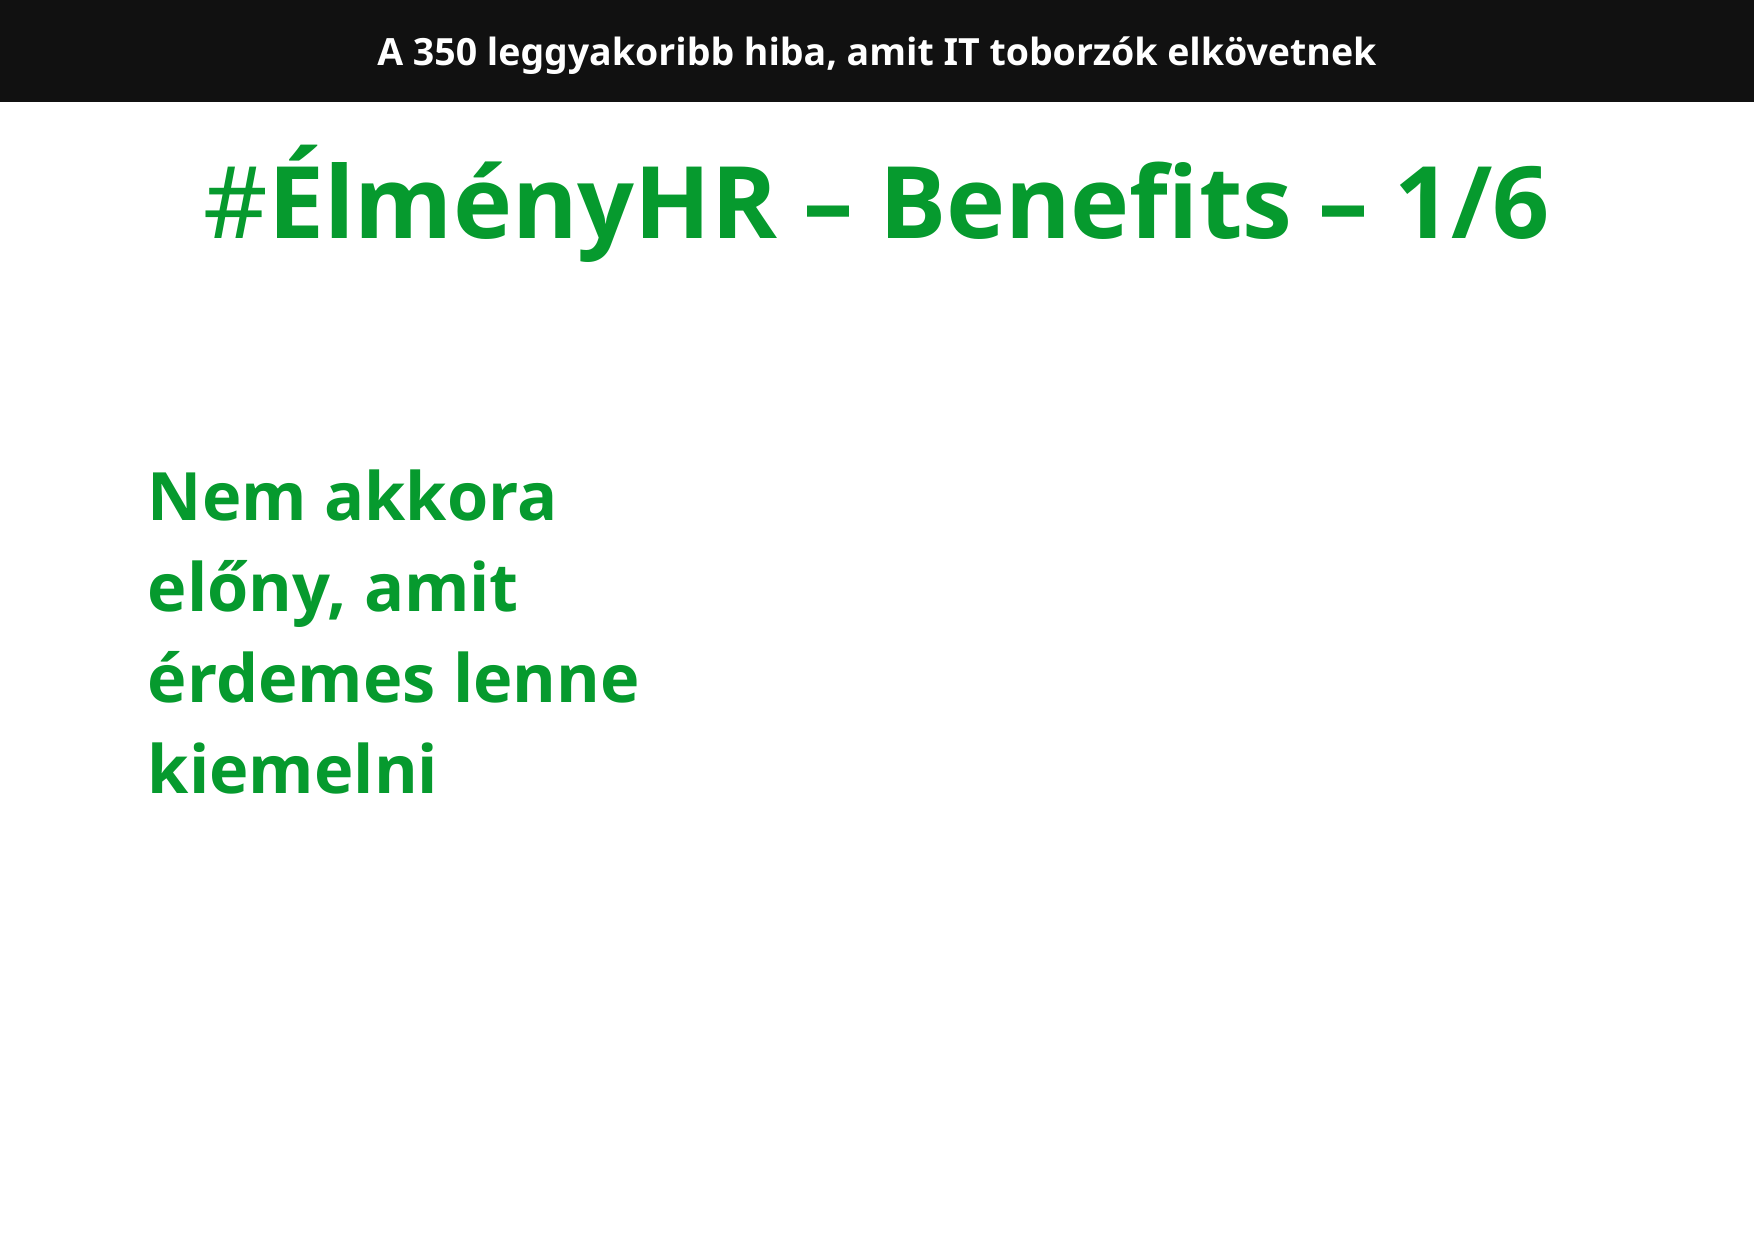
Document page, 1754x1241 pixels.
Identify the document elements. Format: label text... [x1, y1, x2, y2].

text kiemelni [148, 722, 1754, 813]
text Nem akkora előny, amit [148, 449, 1754, 631]
text #ÉlményHR – Benefits – 1/6 [0, 132, 1754, 268]
text érdemes lenne [148, 631, 1754, 722]
